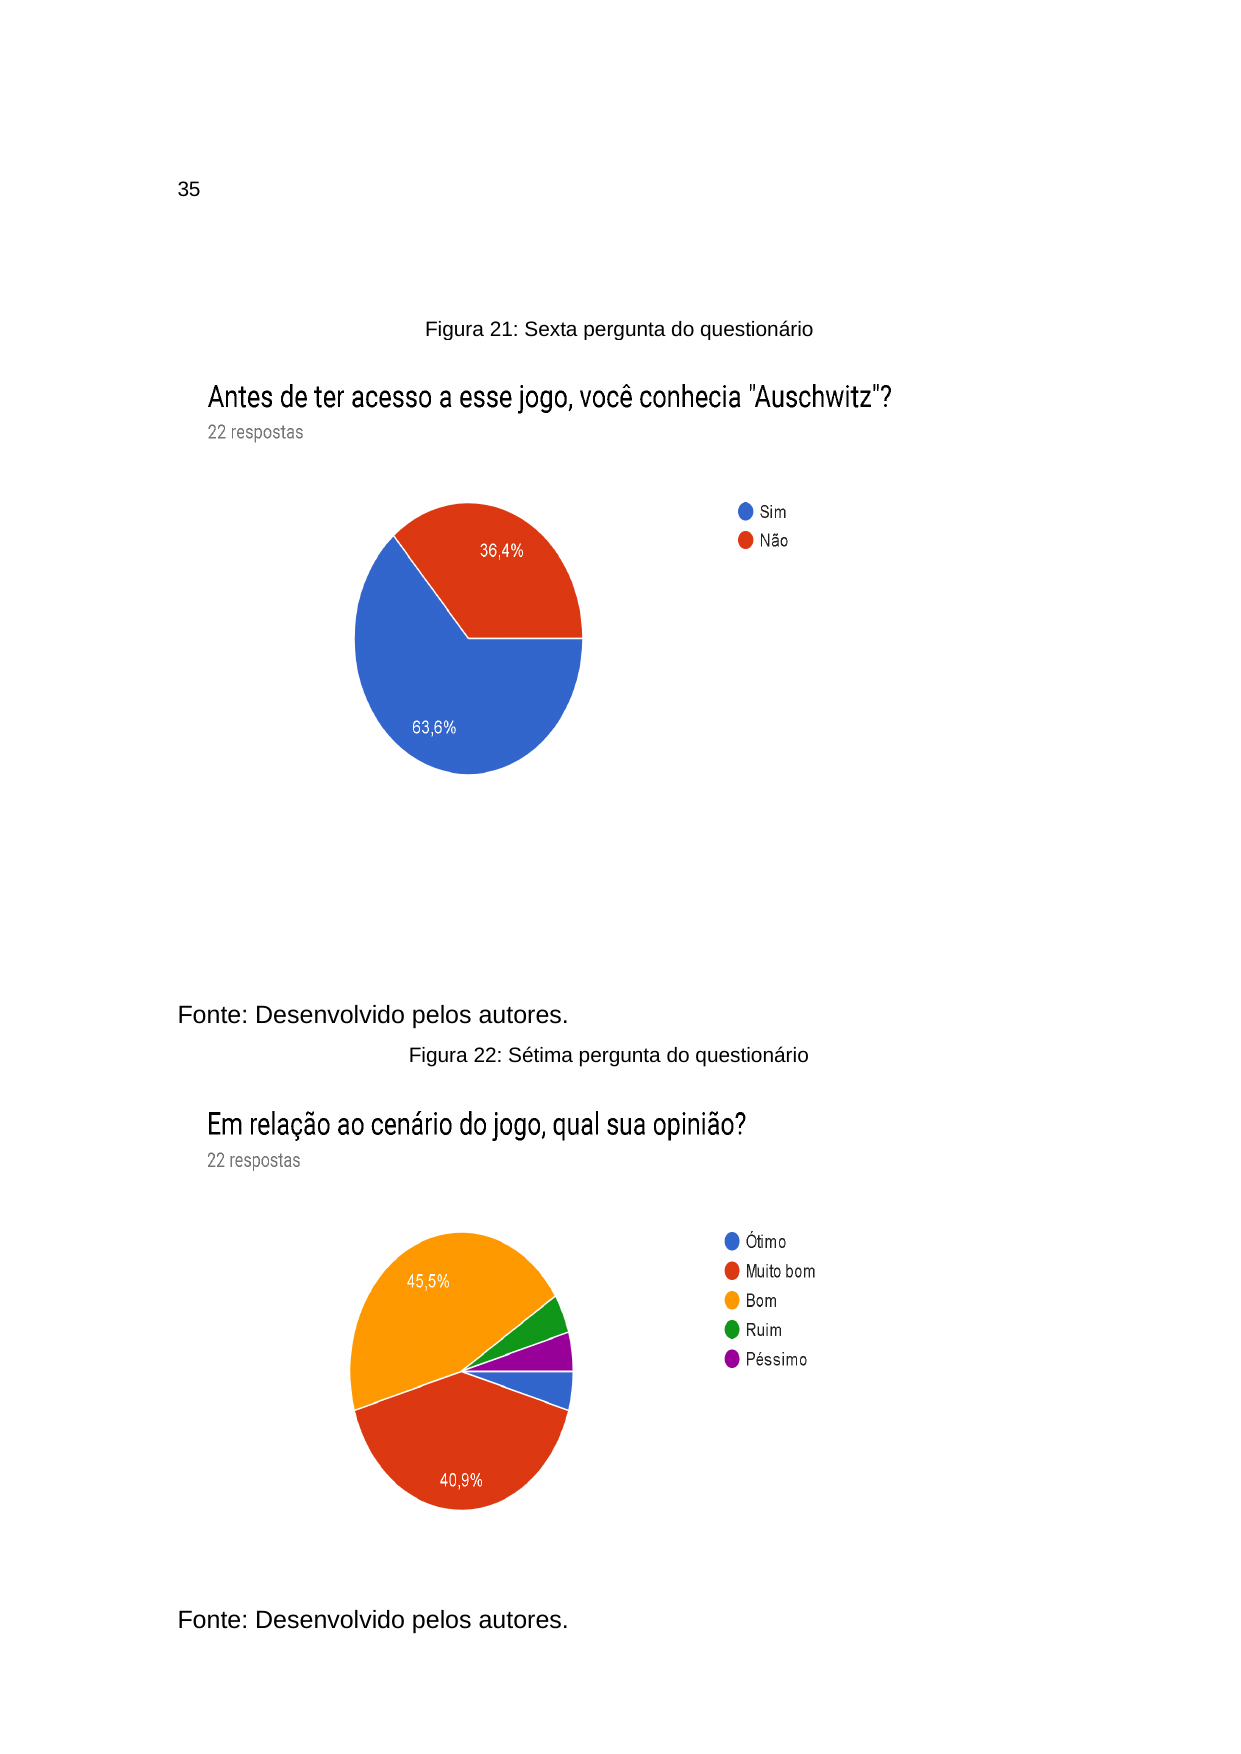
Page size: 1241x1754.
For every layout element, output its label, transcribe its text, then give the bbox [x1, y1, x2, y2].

picture [177, 1067, 1041, 1563]
subtitle Figura 22: Sétima pergunta do questionário [177, 1043, 1040, 1067]
subtitle Figura 21: Sexta pergunta do questionário [177, 317, 1061, 340]
picture [177, 340, 1062, 826]
text Fonte: Desenvolvido pelos autores. [177, 1000, 1122, 1029]
text Fonte: Desenvolvido pelos autores. [177, 1605, 1122, 1633]
